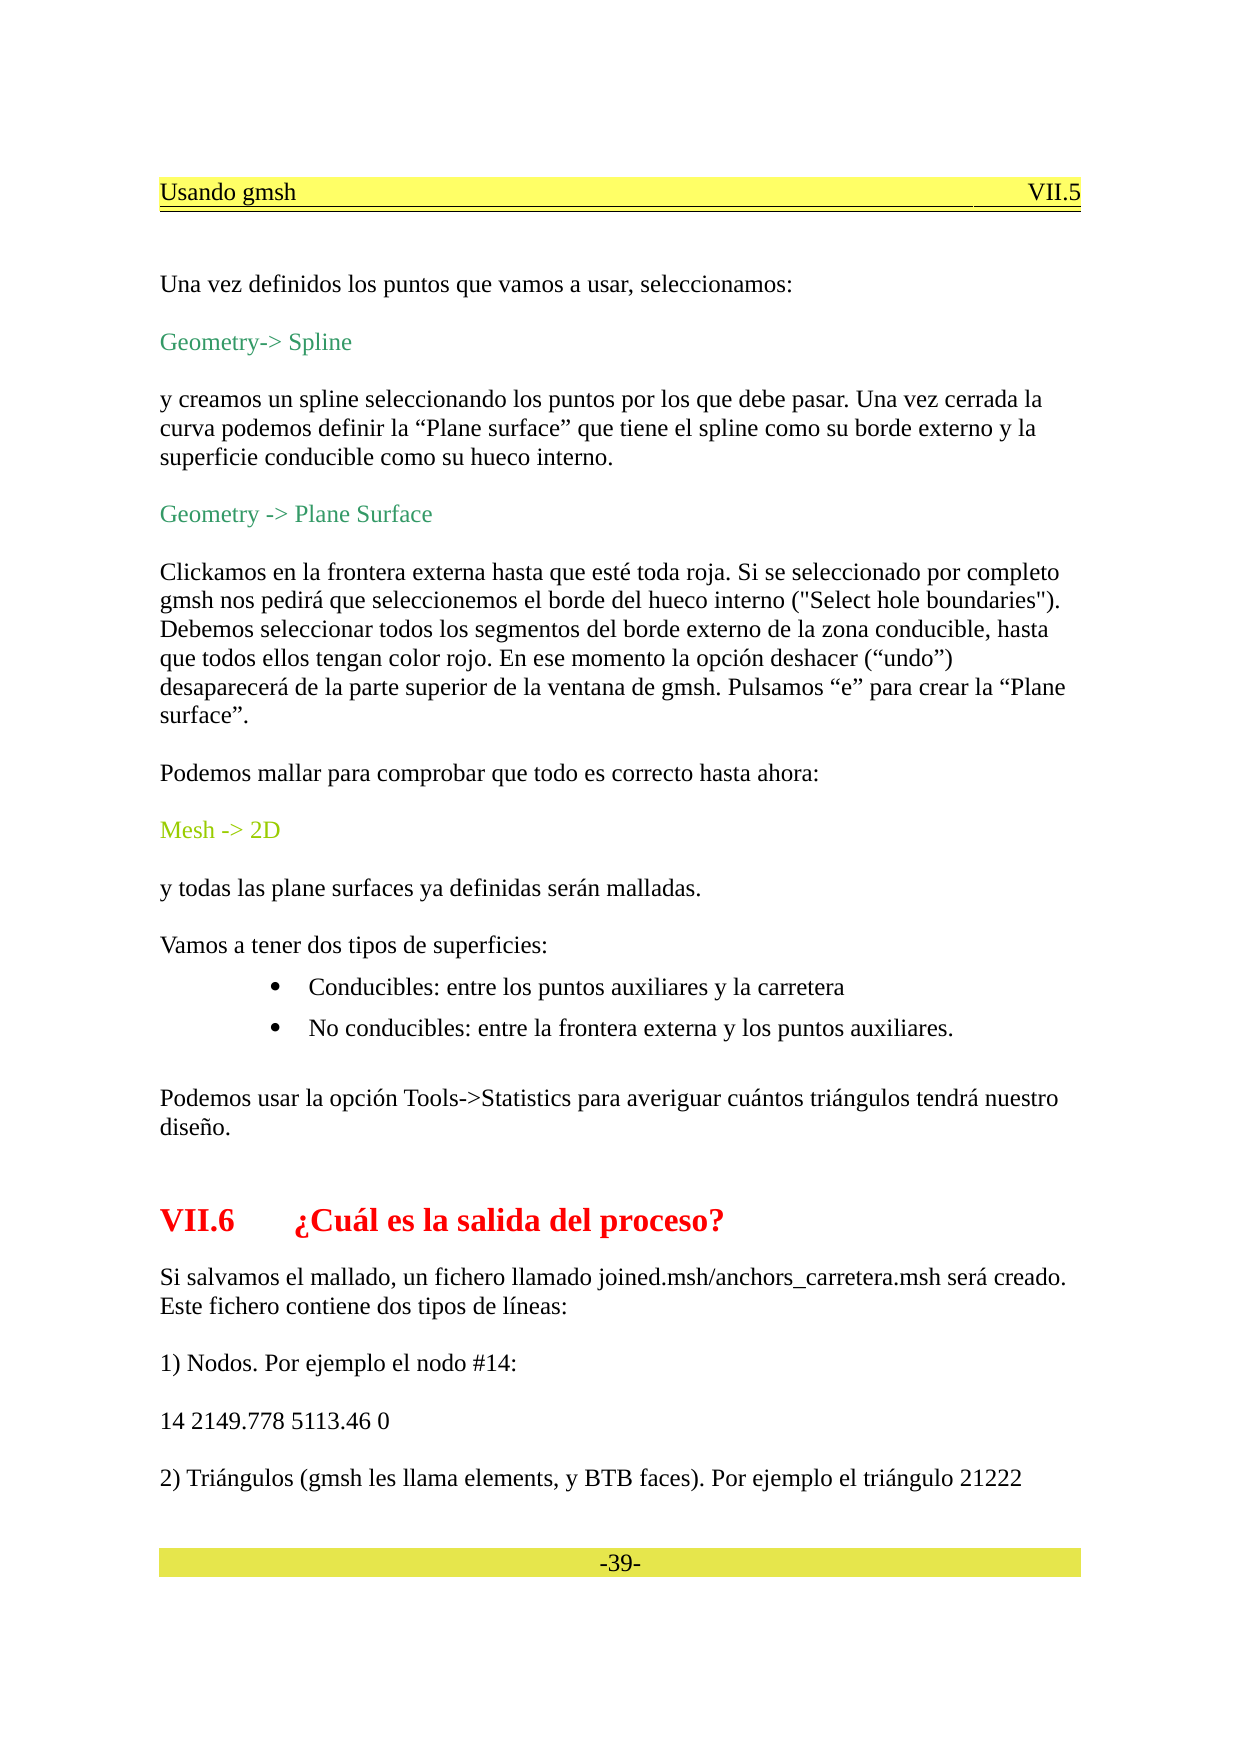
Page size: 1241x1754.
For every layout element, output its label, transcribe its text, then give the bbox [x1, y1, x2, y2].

subtitle ¿Cuál es la salida del proceso? [159, 1200, 1081, 1238]
list Conducibles: entre los puntos auxiliares y la carretera [271, 972, 1081, 1000]
text Una vez definidos los puntos que vamos a usar, seleccionamos: Geometry-> Spline y creamos un spline seleccionando los puntos por los que debe pasar. Una vez cerrada la curva podemos definir la “Plane surface” que tiene el spline como su borde externo y la superficie conducible como su hueco interno. Geometry -> Plane Surface Clickamos en la frontera externa hasta que esté toda roja. Si se seleccionado por completo gmsh nos pedirá que seleccionemos el borde del hueco interno ("Select hole boundaries"). Debemos seleccionar todos los segmentos del borde externo de la zona conducible, hasta que todos ellos tengan color rojo. En ese momento la opción deshacer (“undo”) desaparecerá de la parte superior de la ventana de gmsh. Pulsamos “e” para crear la “Plane surface”. Podemos mallar para comprobar que todo es correcto hasta ahora: Mesh -> 2D y todas las plane surfaces ya definidas serán malladas. Vamos a tener dos tipos de superficies: [159, 240, 1081, 959]
text Podemos usar la opción Tools->Statistics para averiguar cuántos triángulos tendrá nuestro diseño. [159, 1054, 1081, 1140]
text Si salvamos el mallado, un fichero llamado joined.msh/anchors_carretera.msh será creado. Este fichero contiene dos tipos de líneas: 1) Nodos. Por ejemplo el nodo #14: 14 2149.778 5113.46 0 2) Triángulos (gmsh les llama elements, y BTB faces). Por ejemplo el triángulo 21222 [159, 1262, 1081, 1492]
list No conducibles: entre la frontera externa y los puntos auxiliares. [271, 1013, 1081, 1042]
